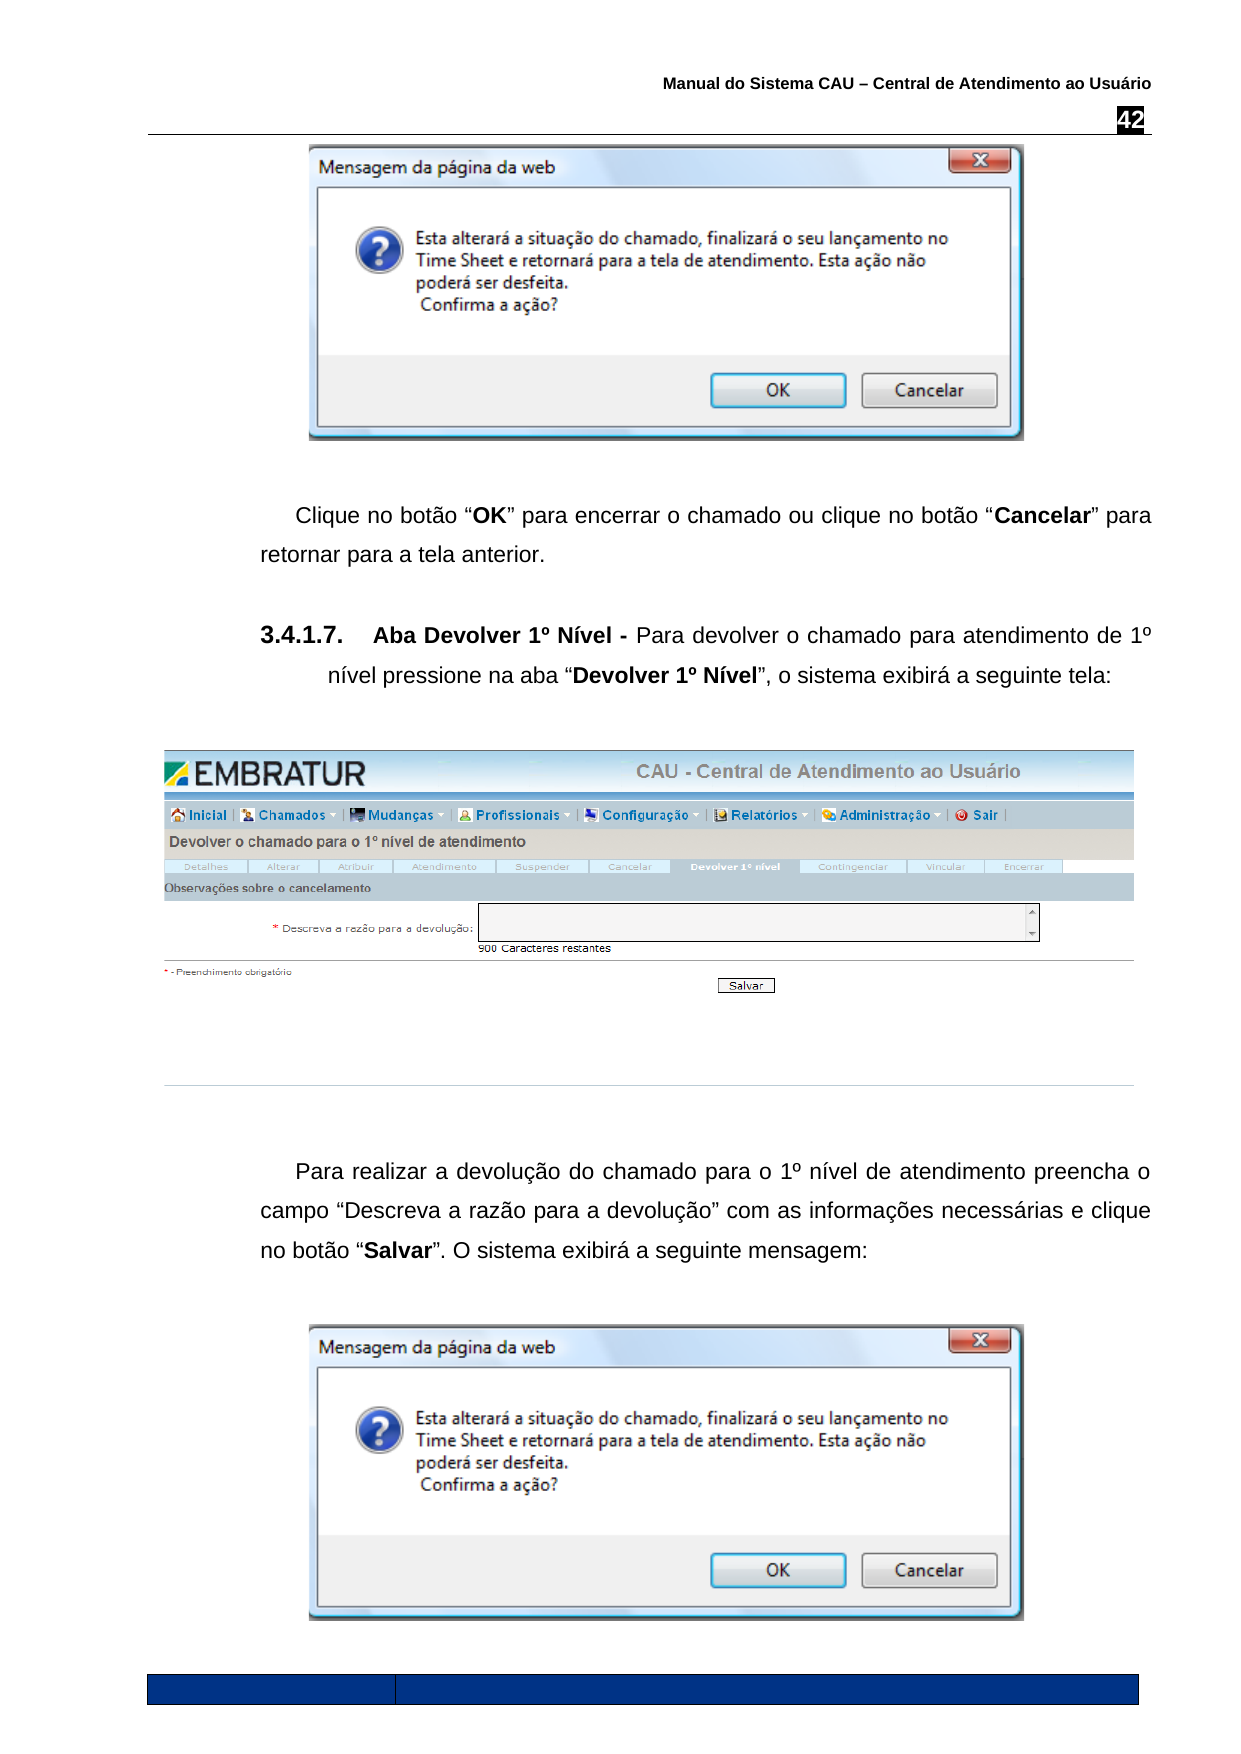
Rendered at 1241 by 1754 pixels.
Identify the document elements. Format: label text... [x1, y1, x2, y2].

text Clique no botão “OK” para encerrar o chamado ou clique no botão “Cancelar” para retornar para a tela anterior. [260, 502, 1152, 568]
picture [308, 144, 1025, 441]
text Para realizar a devolução do chamado para o 1º nível de atendimento preencha o campo “Descreva a razão para a devolução” com as informações necessárias e clique no botão “Salvar”. O sistema exibirá a seguinte mensagem: [260, 1158, 1152, 1263]
picture [164, 750, 1134, 1096]
list Aba Devolver 1º Nível - Para devolver o chamado para atendimento de 1º nível pressione na aba “Devolver 1º Nível”, o sistema exibirá a seguinte tela: [260, 620, 1152, 689]
picture [308, 1324, 1025, 1621]
